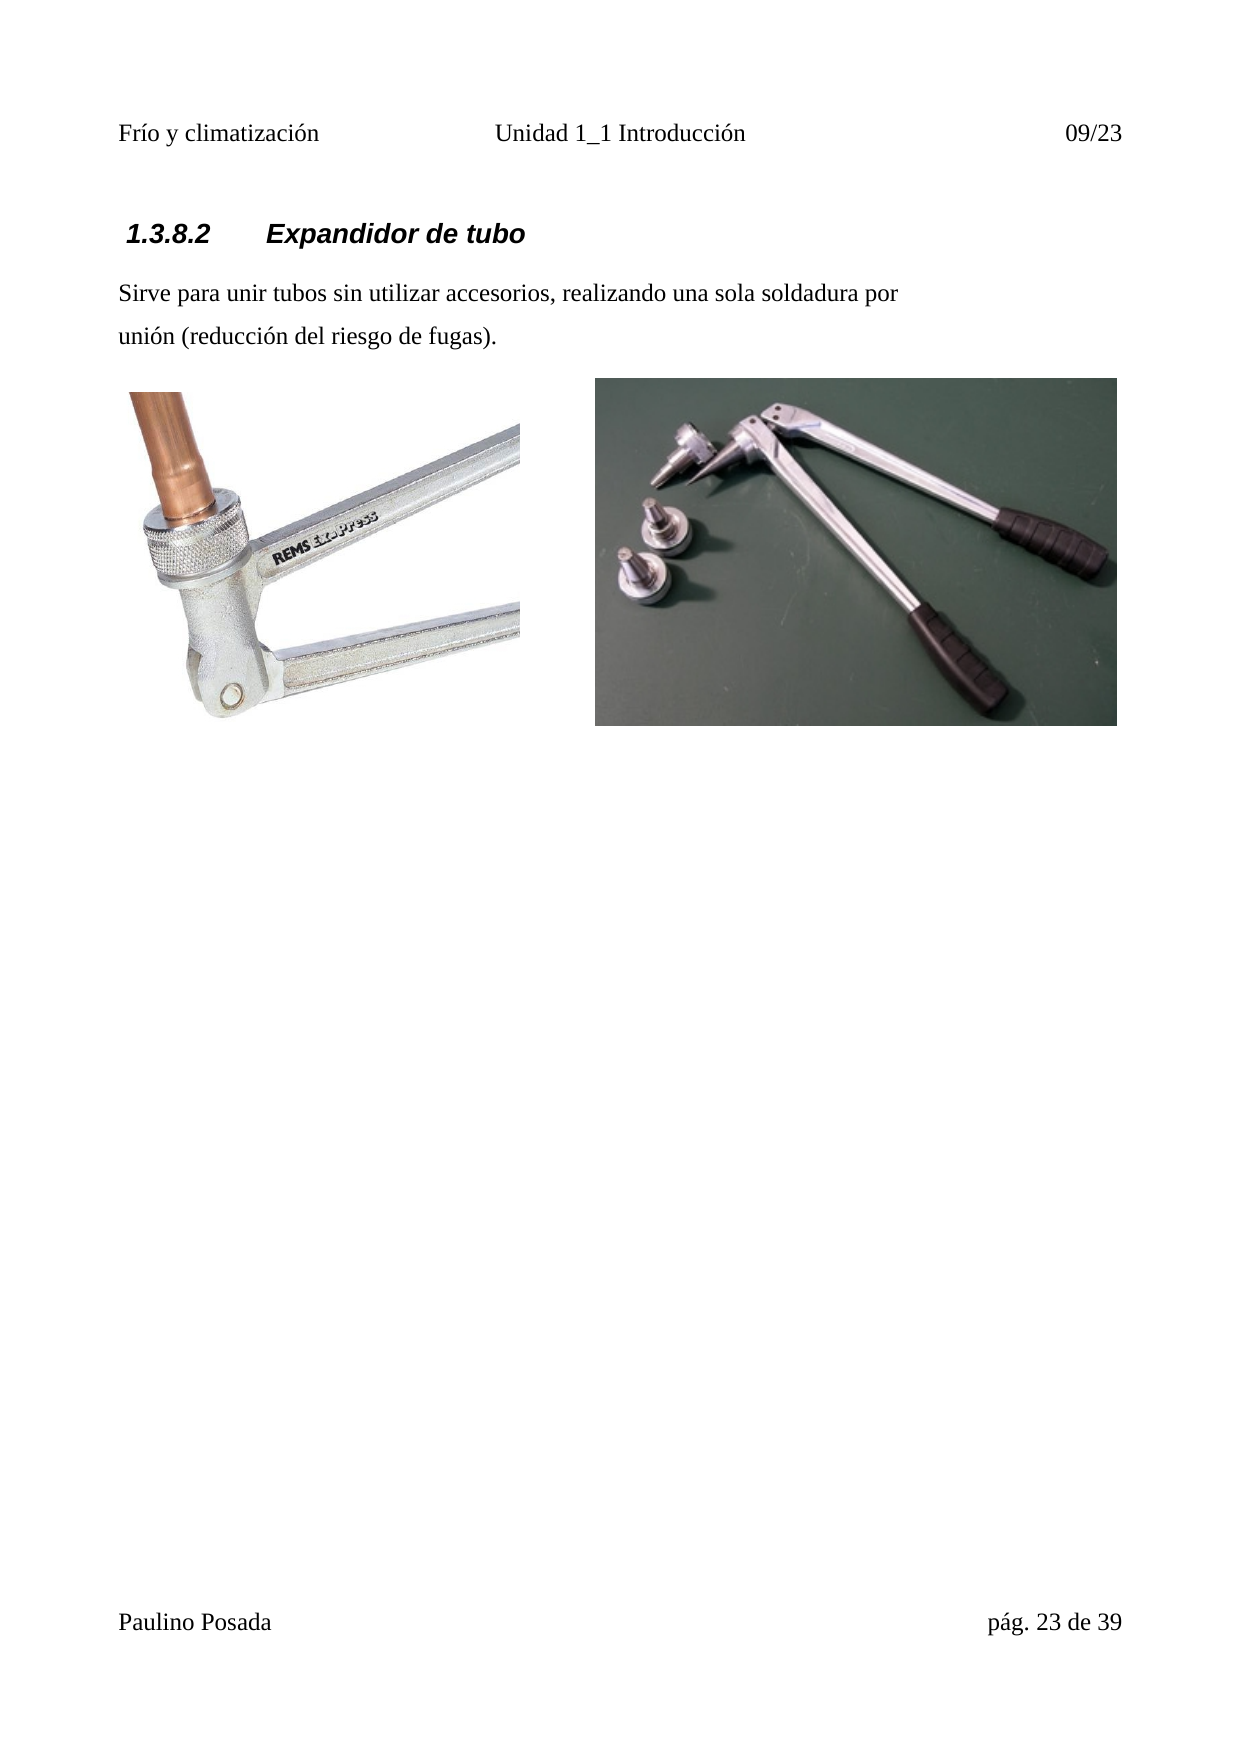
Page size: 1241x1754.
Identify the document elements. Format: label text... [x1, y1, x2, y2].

subtitle Expandidor de tubo [118, 218, 1122, 249]
picture [595, 378, 1117, 726]
text unión (reducción del riesgo de fugas). [118, 321, 1122, 350]
text Sirve para unir tubos sin utilizar accesorios, realizando una sola soldadura por [118, 278, 1122, 307]
picture [118, 392, 520, 724]
